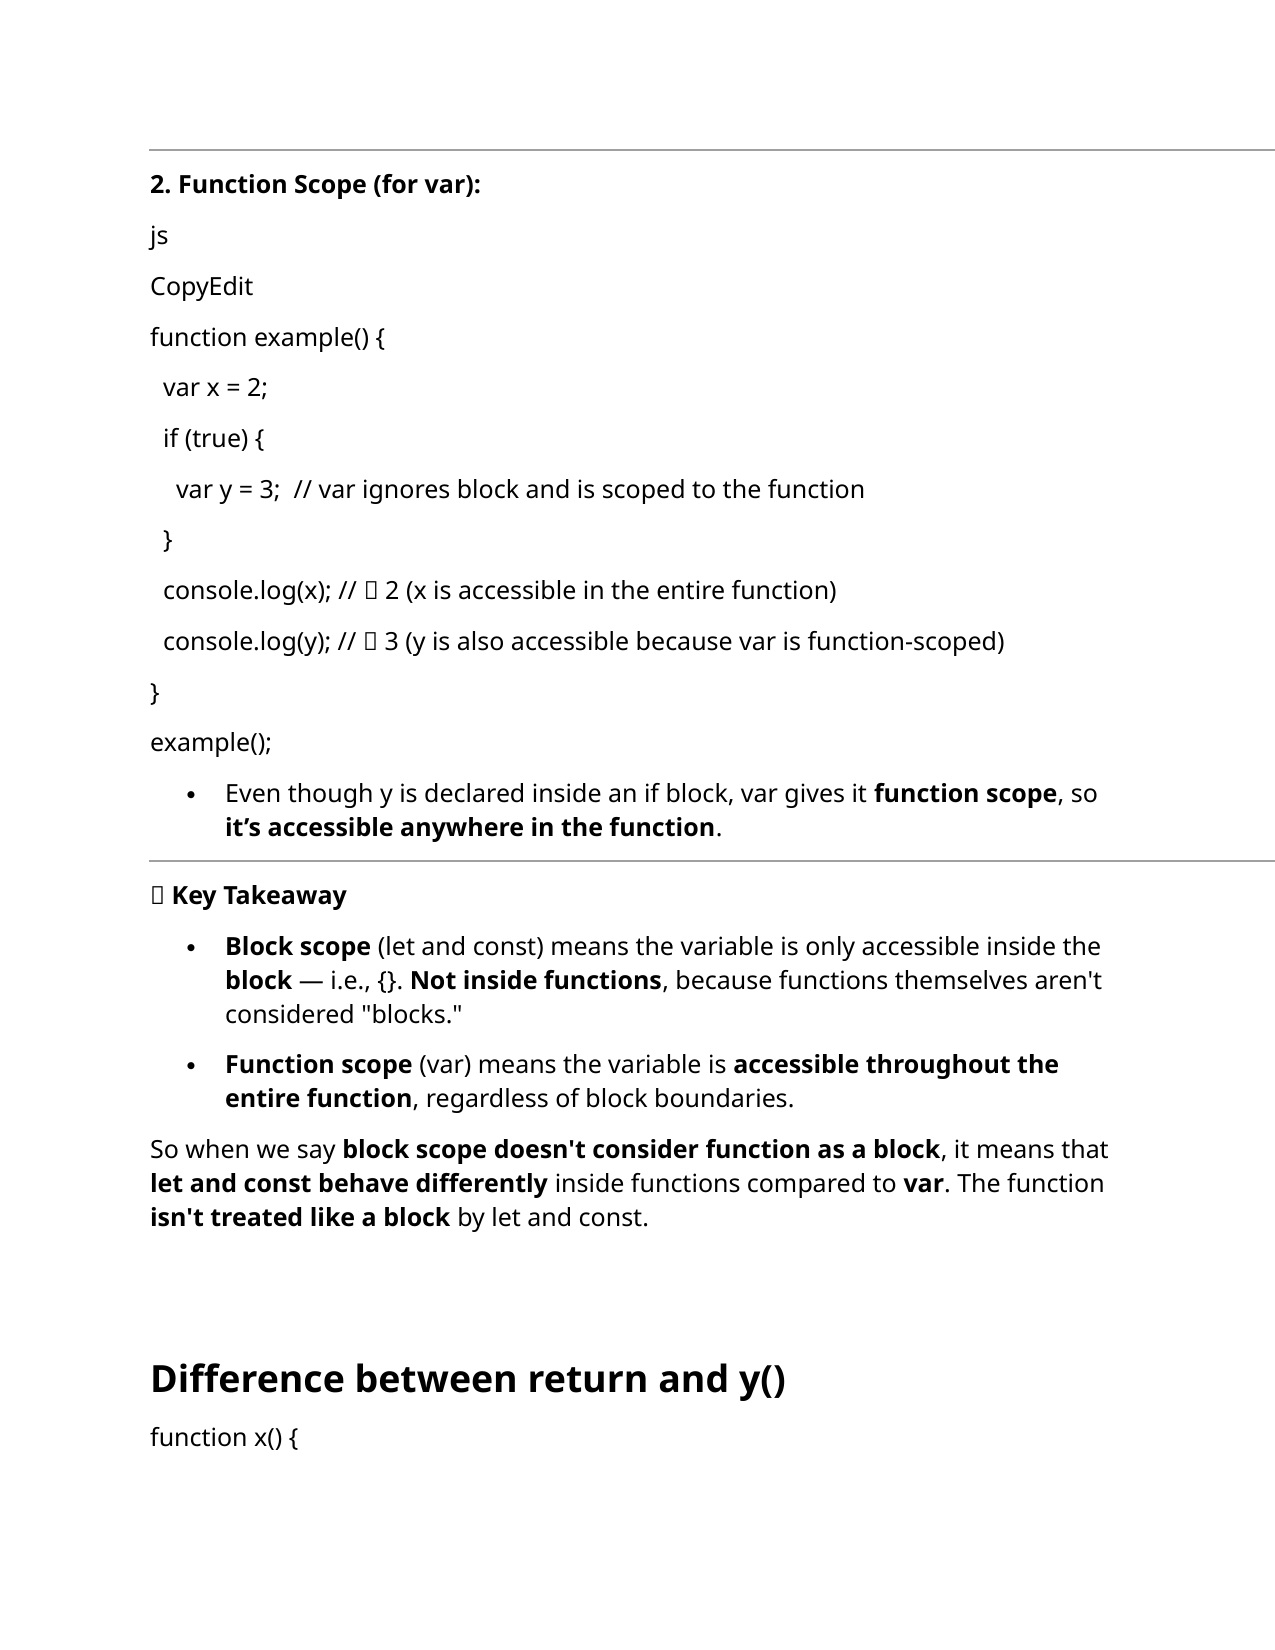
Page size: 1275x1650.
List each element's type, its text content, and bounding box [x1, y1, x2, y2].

text example(); [150, 725, 1125, 759]
text Difference between return and y() [150, 1352, 1125, 1403]
text } [150, 522, 1125, 556]
text So when we say block scope doesn't consider function as a block, it means that let and const behave differently inside functions compared to var. The function isn't treated like a block by let and const. [150, 1132, 1125, 1234]
text 🧠 Key Takeaway [150, 877, 1125, 912]
text function example() { [150, 319, 1125, 353]
text 2. Function Scope (for var): [150, 167, 1125, 201]
text var x = 2; [150, 370, 1125, 404]
text if (true) { [150, 421, 1125, 455]
text js [150, 218, 1125, 252]
text CopyEdit [150, 268, 1125, 302]
text console.log(x); // ✅ 2 (x is accessible in the entire function) [150, 573, 1125, 607]
list Function scope (var) means the variable is accessible throughout the entire function, regardless of block boundaries. [187, 1047, 1125, 1115]
text console.log(y); // ✅ 3 (y is also accessible because var is function-scoped) [150, 623, 1125, 658]
list Even though y is declared inside an if block, var gives it function scope, so it’s accessible anywhere in the function. [187, 776, 1125, 844]
list Block scope (let and const) means the variable is only accessible inside the block — i.e., {}. Not inside functions, because functions themselves aren't considered "blocks." [187, 928, 1125, 1030]
text function x() { [150, 1420, 1125, 1454]
text var y = 3; // var ignores block and is scoped to the function [150, 471, 1125, 505]
text } [150, 674, 1125, 708]
